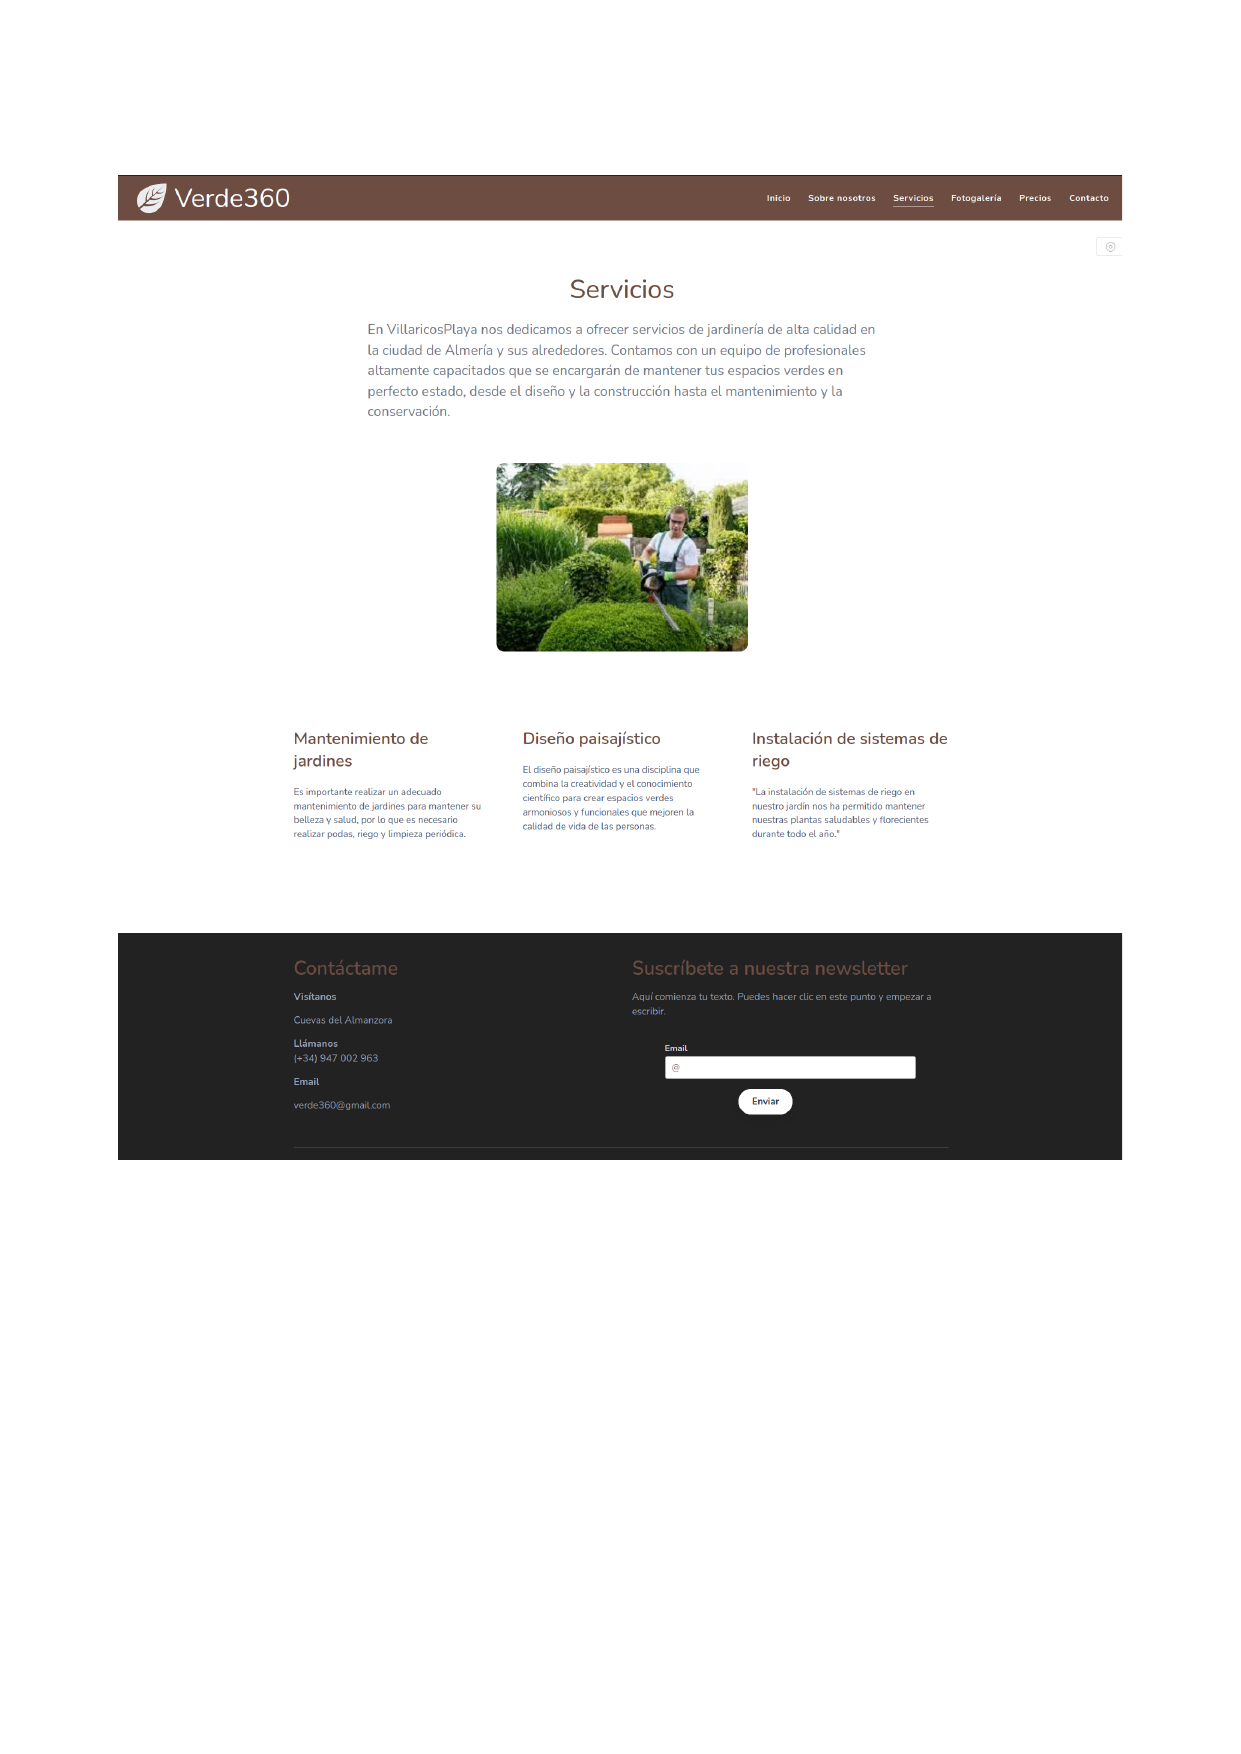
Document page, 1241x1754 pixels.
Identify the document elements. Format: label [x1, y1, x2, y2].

picture [118, 175, 1123, 1160]
